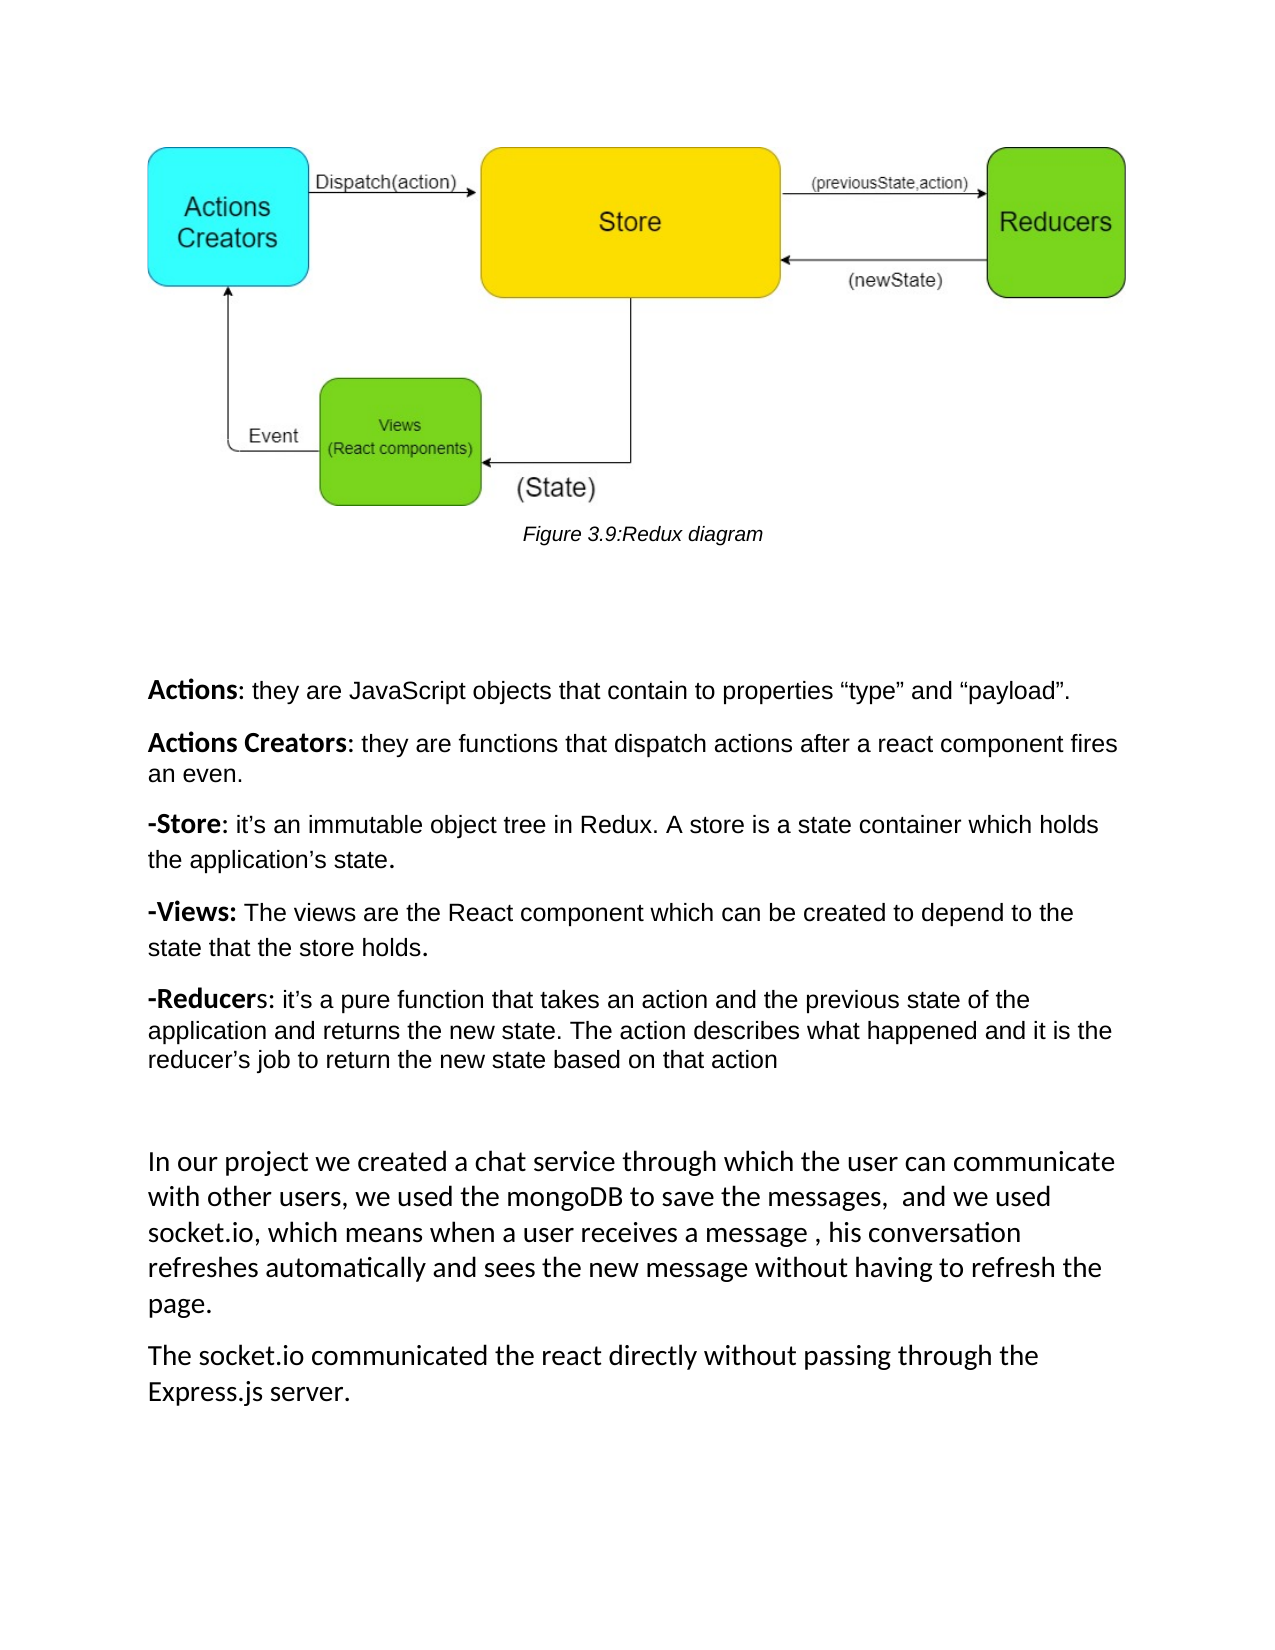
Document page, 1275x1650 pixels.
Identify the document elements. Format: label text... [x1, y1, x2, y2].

text Figure ‎3.9:Redux diagram [448, 522, 1127, 546]
text Actions: they are JavaScript objects that contain to properties “type” and “payload”. [148, 671, 1127, 707]
text -Reducers: it’s a pure function that takes an action and the previous state of the application and returns the new state. The action describes what happened and it is the reducer’s job to return the new state based on that action [148, 981, 1127, 1074]
text Actions Creators: they are functions that dispatch actions after a react component fires an even. [148, 724, 1127, 788]
text The socket.io communicated the react directly without passing through the Express.js server. [148, 1337, 1127, 1409]
text -Store: it’s an immutable object tree in Redux. A store is a state container which holds the application’s state. [148, 805, 1127, 876]
text -Views: The views are the React component which can be created to depend to the state that the store holds. [148, 893, 1127, 964]
text In our project we created a chat service through which the user can communicate with other users, we used the mongoDB to save the messages, and we used socket.io, which means when a user receives a message , his conversation refreshes automatically and sees the new message without having to refresh the page. [148, 1143, 1127, 1321]
